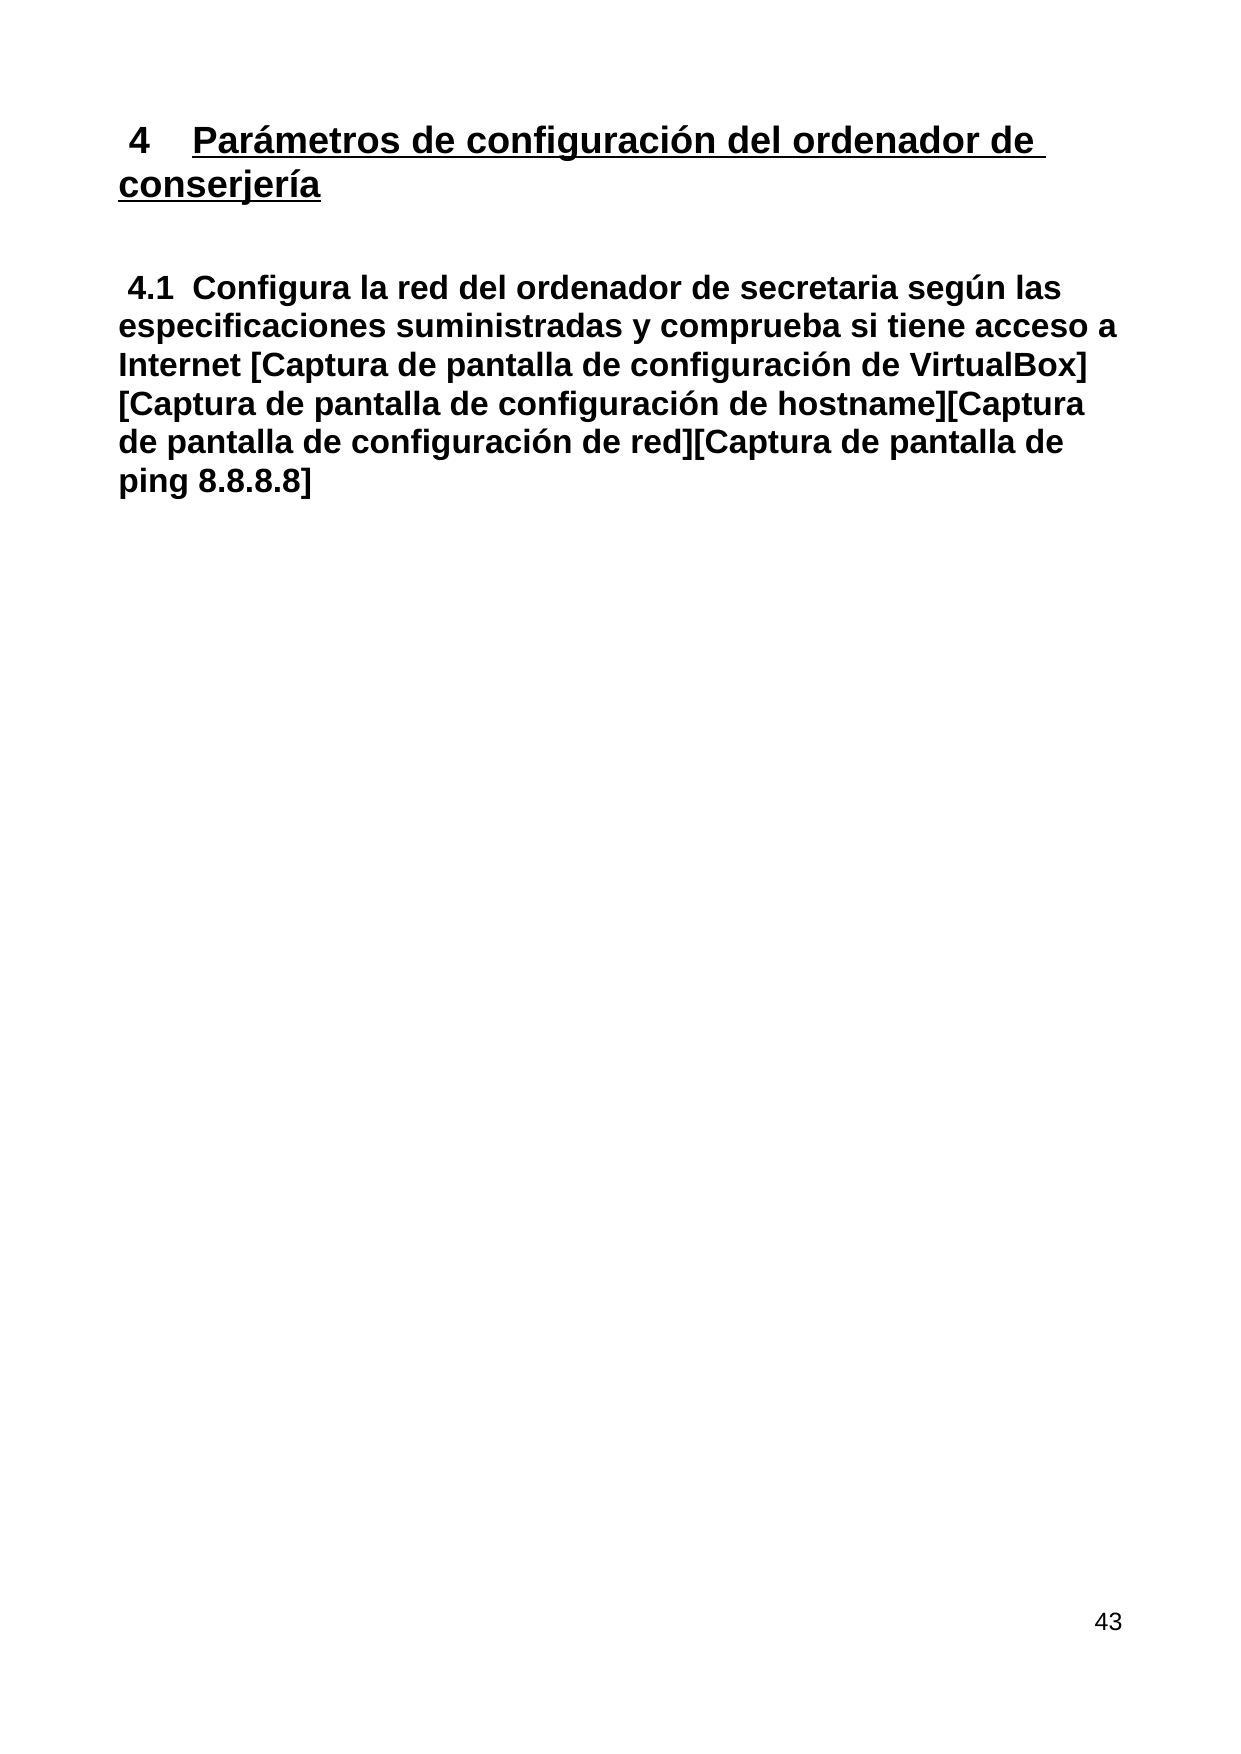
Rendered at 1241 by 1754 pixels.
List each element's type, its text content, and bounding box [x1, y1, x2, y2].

subtitle Parámetros de configuración del ordenador de conserjería [118, 118, 1122, 205]
subtitle Configura la red del ordenador de secretaria según las especificaciones suministradas y comprueba si tiene acceso a Internet [Captura de pantalla de configuración de VirtualBox][Captura de pantalla de configuración de hostname][Captura de pantalla de configuración de red][Captura de pantalla de ping 8.8.8.8] [118, 267, 1122, 499]
